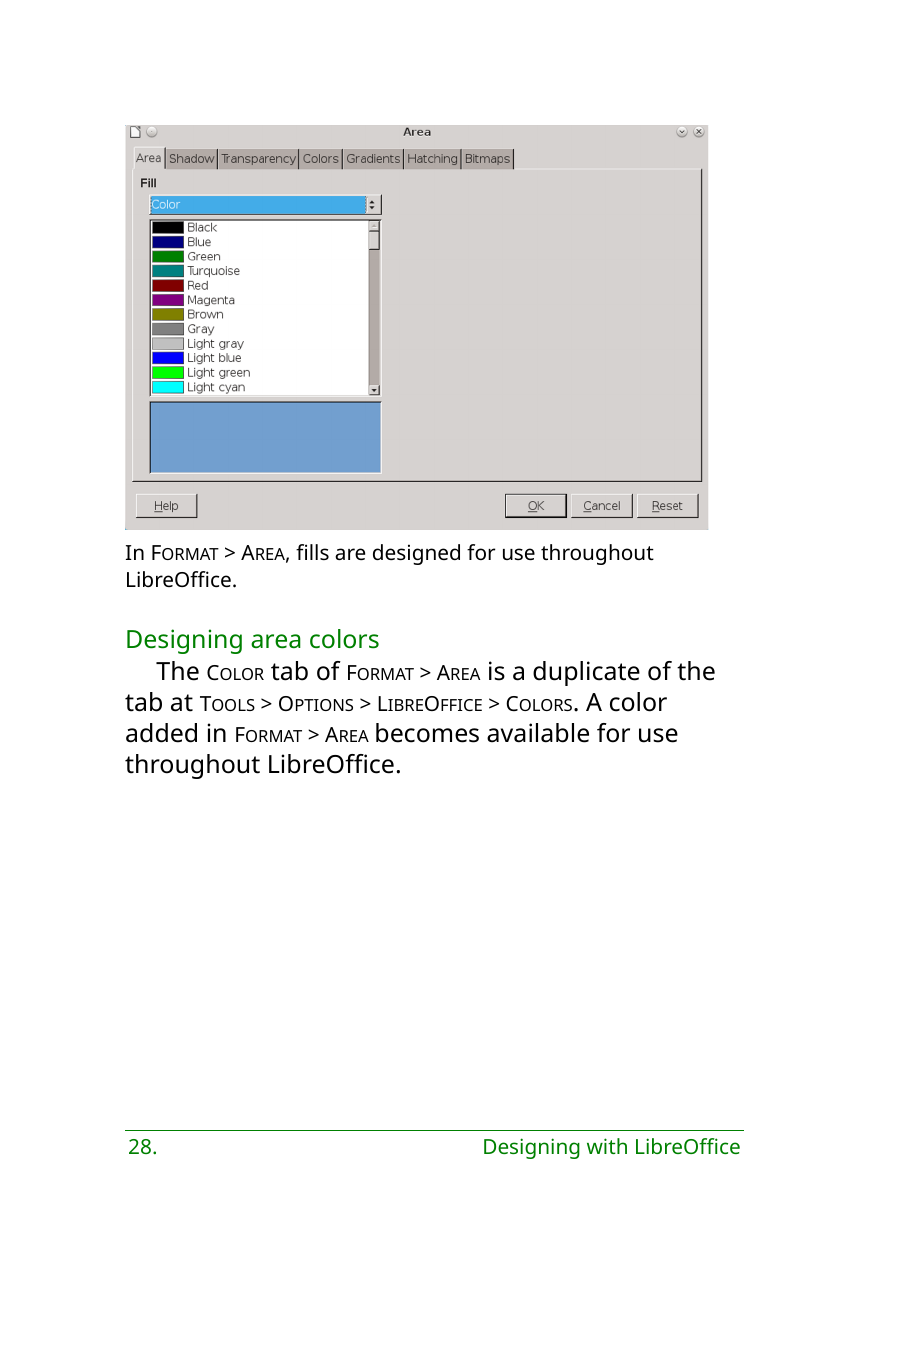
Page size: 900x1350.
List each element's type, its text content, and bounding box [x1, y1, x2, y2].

subtitle Designing area colors [125, 624, 744, 655]
text The Color tab of Format > Area is a duplicate of the tab at Tools > Options > LibreOffice > Colors. A color added in Format > Area becomes available for use throughout LibreOffice. [125, 655, 744, 780]
picture [125, 125, 709, 530]
table_header [125, 125, 744, 531]
table_cell In Format > Area, fills are designed for use throughout LibreOffice. [125, 531, 744, 593]
